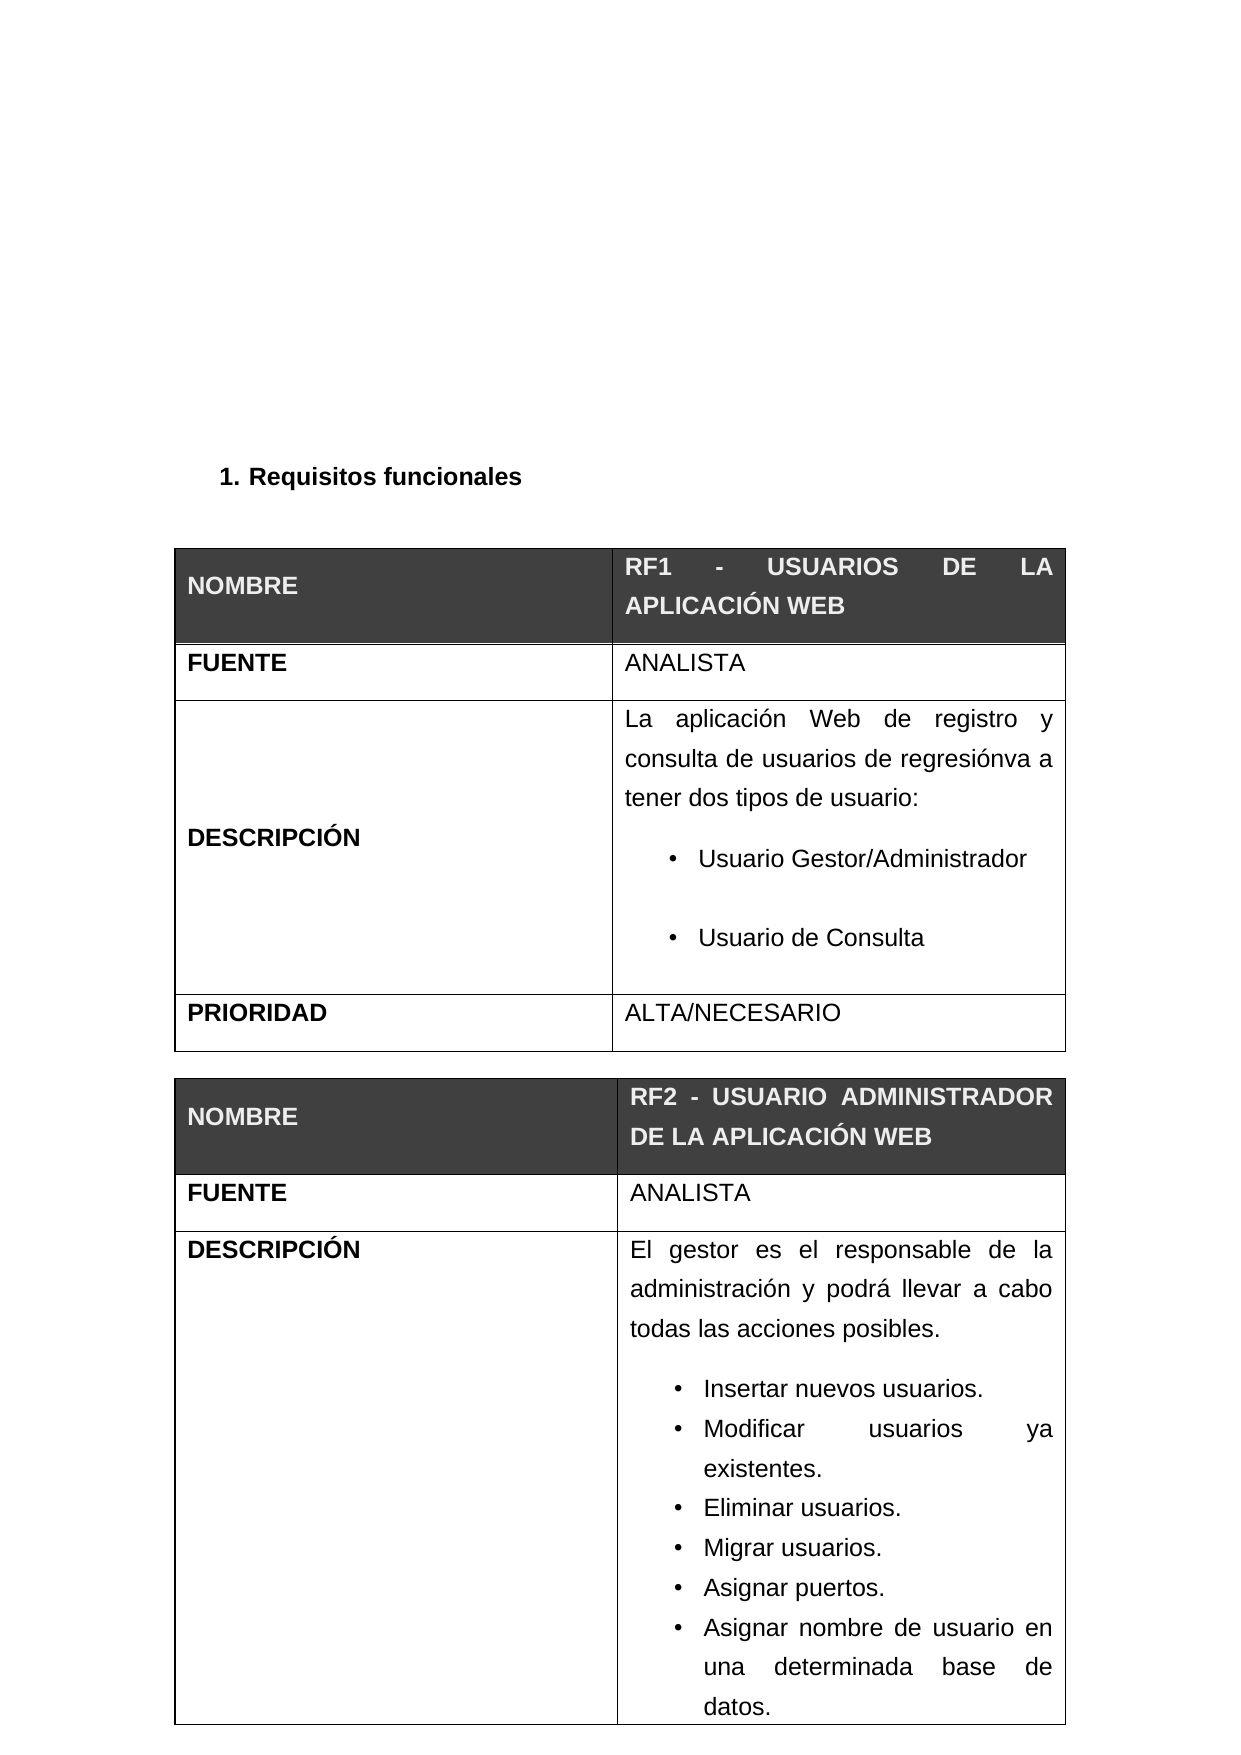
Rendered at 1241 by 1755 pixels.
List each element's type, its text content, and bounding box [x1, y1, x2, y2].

table_cell ANALISTA [613, 645, 1065, 700]
table_cell PRIORIDAD [176, 995, 612, 1051]
table_cell FUENTE [176, 645, 612, 700]
table_cell El gestor es el responsable de la administración y podrá llevar a cabo todas las acciones posibles. Insertar nuevos usuarios. Modificar usuarios ya existentes. Eliminar usuarios. Migrar usuarios. Asignar puertos. Asignar nombre de usuario en una determinada base de datos. Realizar sincronizaciones. Listar usuarios. Generar fichero csv con el listado de los usuarios. [618, 1232, 1065, 1724]
table_cell DESCRIPCIÓN [176, 1232, 617, 1724]
table_cell DESCRIPCIÓN [176, 701, 612, 994]
table_header RF2 - USUARIO ADMINISTRADOR DE LA APLICACIÓN WEB [618, 1079, 1065, 1174]
list Requisitos funcionales [219, 462, 1065, 490]
table_cell ANALISTA [618, 1175, 1065, 1231]
table_header NOMBRE [176, 1079, 617, 1174]
table_header RF1 - USUARIOS DE LA APLICACIÓN WEB [613, 549, 1065, 643]
table_cell ALTA/NECESARIO [613, 995, 1065, 1051]
table_cell FUENTE [176, 1175, 617, 1231]
table_cell La aplicación Web de registro y consulta de usuarios de regresiónva a tener dos tipos de usuario: Usuario Gestor/Administrador Usuario de Consulta [613, 701, 1065, 994]
table_header NOMBRE [176, 549, 612, 643]
